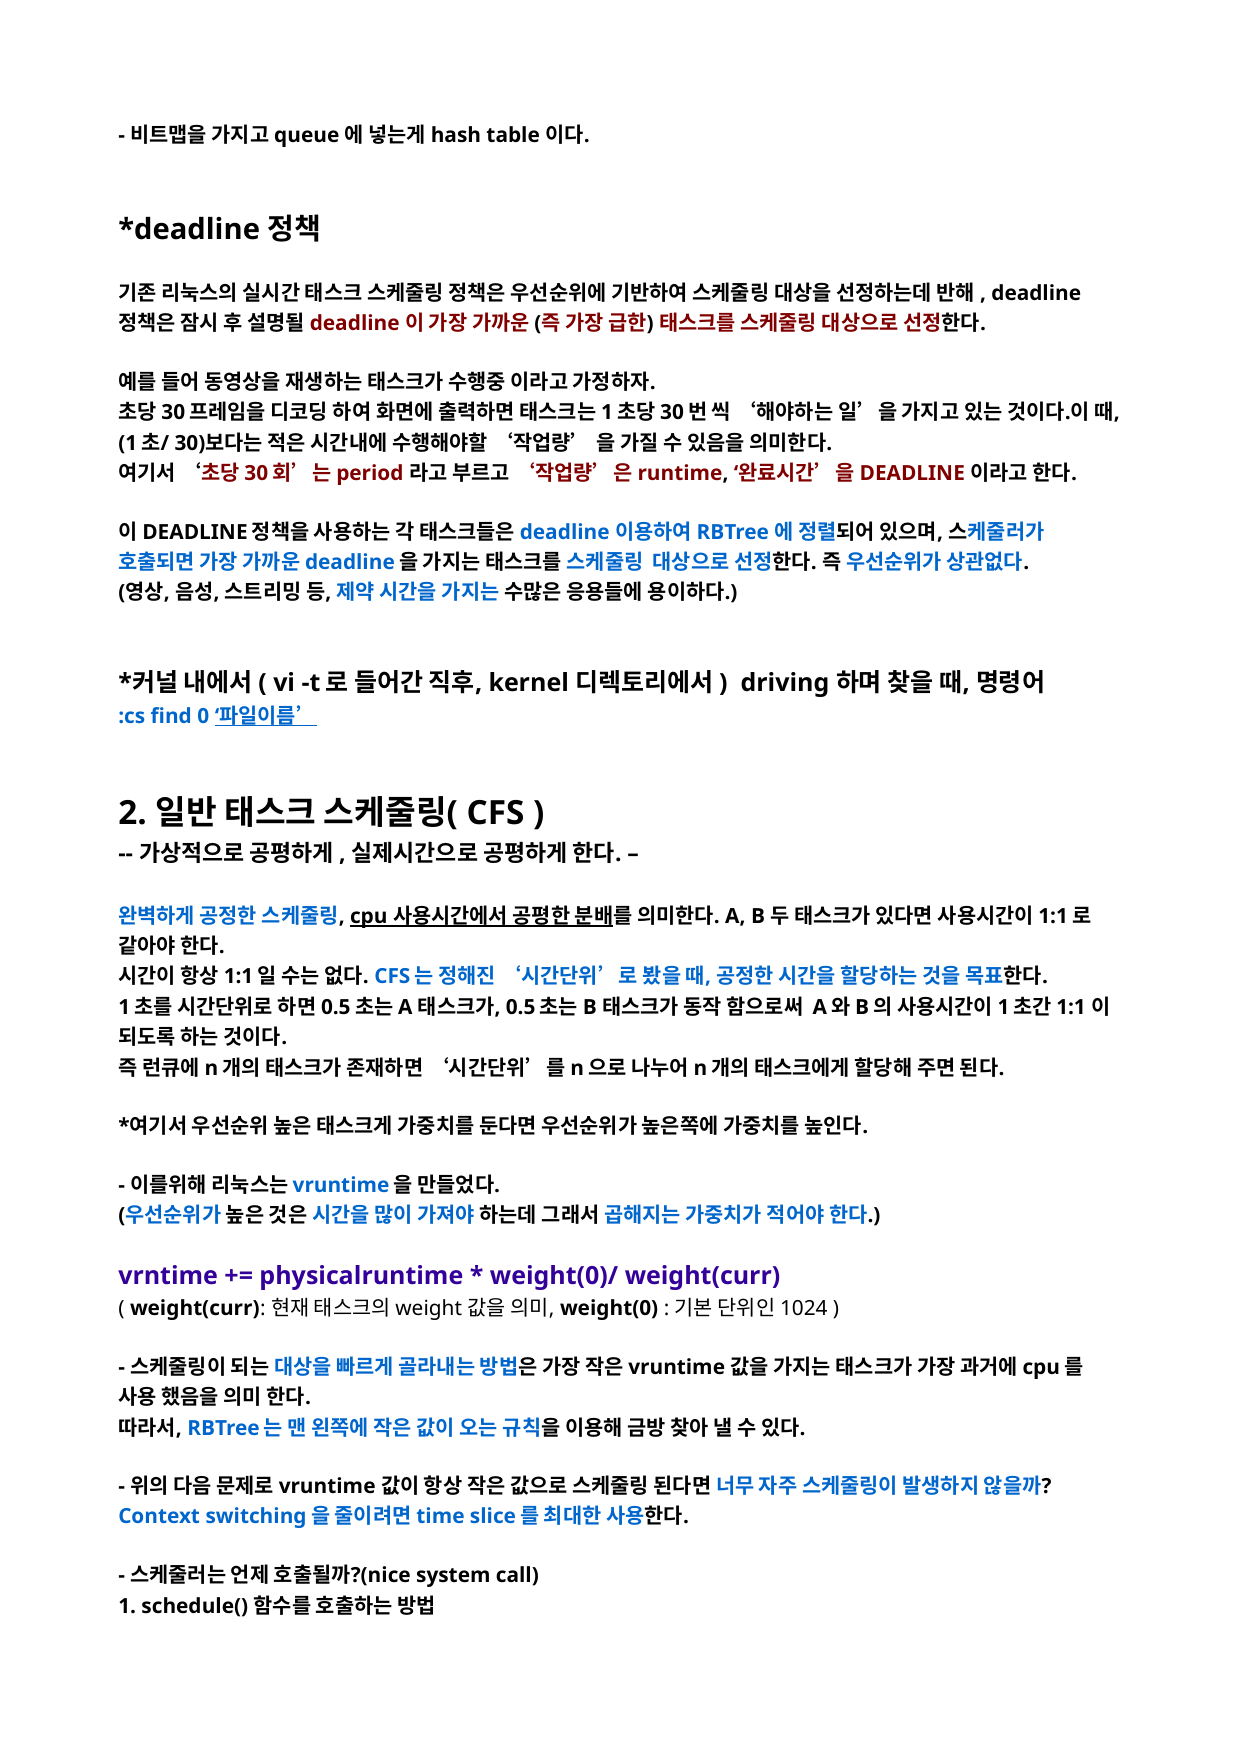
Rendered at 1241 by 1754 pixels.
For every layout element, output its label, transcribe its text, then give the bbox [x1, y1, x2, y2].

text - 이를위해 리눅스는vruntime을 만들었다. [118, 1168, 1122, 1198]
text 이 DEADLINE정책을 사용하는 각 태스크들은 deadline 이용하여 RBTree 에 정렬되어 있으며, 스케줄러가 호출되면 가장 가까운 deadline을 가지는 태스크를 스케줄링 대상으로 선정한다. 즉 우선순위가 상관없다. [118, 515, 1122, 576]
text 기존 리눅스의 실시간 태스크 스케줄링 정책은 우선순위에 기반하여 스케줄링 대상을 선정하는데 반해 , deadline 정책은 잠시 후 설명될 deadline 이 가장 가까운 (즉 가장 급한) 태스크를 스케줄링 대상으로 선정한다. [118, 276, 1122, 337]
text 따라서, RBTree는 맨 왼쪽에 작은 값이 오는 규칙을 이용해 금방 찾아 낼 수 있다. [118, 1411, 1122, 1441]
text 예를 들어 동영상을 재생하는 태스크가 수행중 이라고 가정하자. [118, 365, 1122, 396]
text 완벽하게 공정한 스케줄링, cpu 사용시간에서 공평한 분배를 의미한다. A, B 두 태스크가 있다면 사용시간이 1:1로 같아야 한다. [118, 899, 1122, 960]
text (우선순위가 높은 것은 시간을 많이 가져야 하는데 그래서 곱해지는 가중치가 적어야 한다.) [118, 1198, 1122, 1229]
text - 비트맵을 가지고 queue 에 넣는게 hash table 이다. [118, 118, 1122, 148]
text 1. schedule() 함수를 호출하는 방법 [118, 1589, 1122, 1619]
text ( weight(curr): 현재 태스크의 weight 값을 의미, weight(0) : 기본 단위인 1024 ) [118, 1291, 1122, 1322]
text 초당 30프레임을 디코딩 하여 화면에 출력하면 태스크는 1초당 30번 씩 ‘해야하는 일’을 가지고 있는 것이다.이 때, (1초/ 30)보다는 적은 시간내에 수행해야할 ‘작업량’ 을 가질 수 있음을 의미한다. [118, 396, 1122, 456]
text 시간이 항상 1:1일 수는 없다. CFS는 정해진 ‘시간단위’로 봤을 때, 공정한 시간을 할당하는 것을 목표한다. [118, 960, 1122, 990]
text *여기서 우선순위 높은 태스크게 가중치를 둔다면 우선순위가 높은쪽에 가중치를 높인다. [118, 1109, 1122, 1140]
text *커널 내에서 ( vi -t로 들어간 직후, kernel 디렉토리에서 ) driving 하며 찾을 때, 명령어 [118, 663, 1122, 699]
text 2. 일반 태스크 스케줄링( CFS ) [118, 786, 1122, 834]
text - 위의 다음 문제로 vruntime 값이 항상 작은 값으로 스케줄링 된다면 너무 자주 스케줄링이 발생하지 않을까? [118, 1469, 1122, 1500]
text 1초를 시간단위로 하면 0.5초는 A 태스크가, 0.5초는 B 태스크가 동작 함으로써 A와 B의 사용시간이 1초간1:1 이 되도록 하는 것이다. [118, 990, 1122, 1051]
text *deadline 정책 [118, 205, 1122, 248]
text Context switching을 줄이려면 time slice를 최대한 사용한다. [118, 1500, 1122, 1530]
text vrntime += physicalruntime * weight(0)/ weight(curr) [118, 1257, 1122, 1291]
text 즉 런큐에 n개의 태스크가 존재하면 ‘시간단위’를 n으로 나누어 n개의 태스크에게 할당해 주면 된다. [118, 1051, 1122, 1081]
text -- 가상적으로 공평하게 , 실제시간으로 공평하게 한다. – [118, 834, 1122, 868]
text :cs find 0 ‘파일이름’ [118, 699, 1122, 729]
text - 스케줄러는 언제 호출될까?(nice system call) [118, 1558, 1122, 1589]
text 여기서 ‘초당 30회’는 period 라고 부르고 ‘작업량’은 runtime, ‘완료시간’을 DEADLINE 이라고 한다. [118, 456, 1122, 486]
text (영상, 음성, 스트리밍 등, 제약 시간을 가지는 수많은 응용들에 용이하다.) [118, 576, 1122, 606]
text - 스케줄링이 되는 대상을 빠르게 골라내는 방법은 가장 작은 vruntime 값을 가지는 태스크가 가장 과거에 cpu를 사용 했음을 의미 한다. [118, 1350, 1122, 1411]
